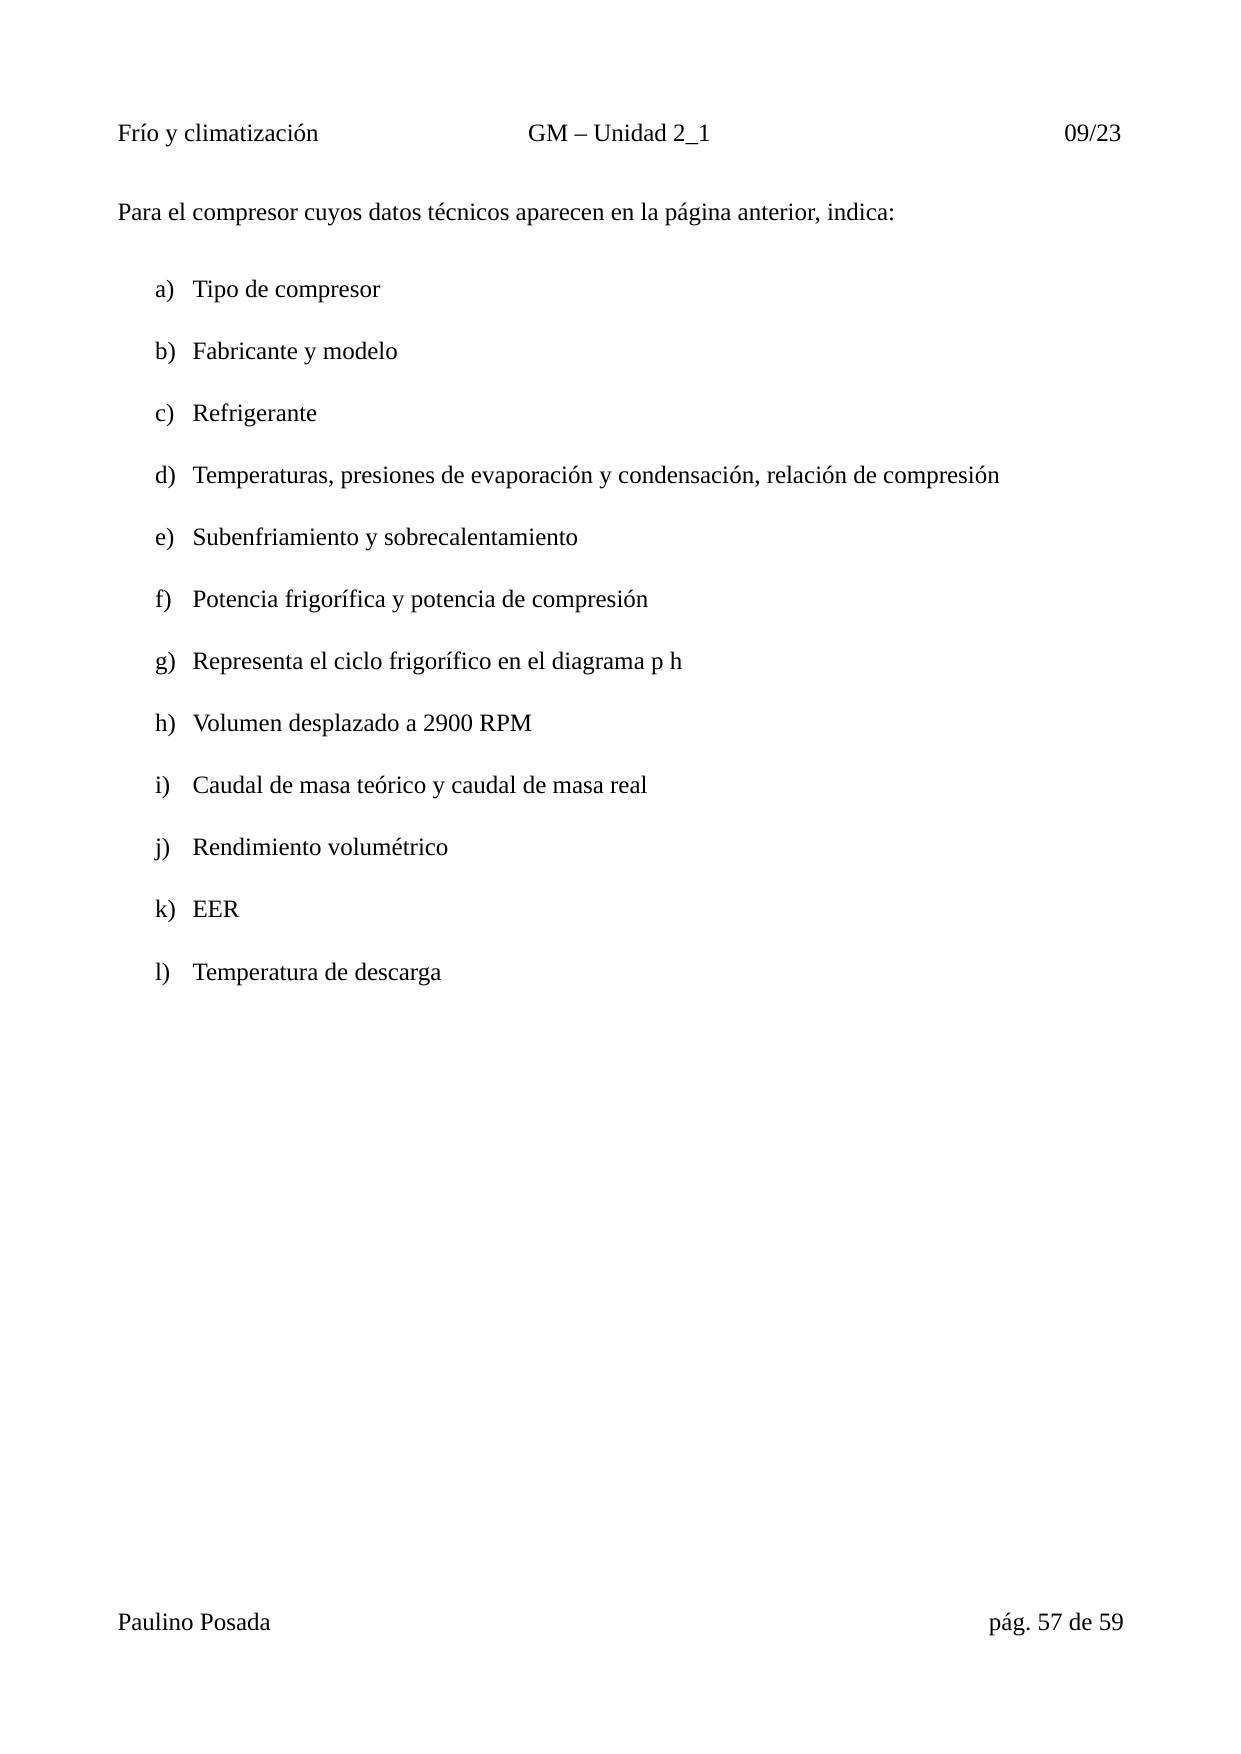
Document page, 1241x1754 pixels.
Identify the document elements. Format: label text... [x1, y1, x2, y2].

list Fabricante y modelo [155, 336, 1123, 364]
list Subenfriamiento y sobrecalentamiento [155, 522, 1123, 551]
text Para el compresor cuyos datos técnicos aparecen en la página anterior, indica: [117, 197, 1123, 226]
list Volumen desplazado a 2900 RPM [155, 708, 1123, 737]
list Rendimiento volumétrico [155, 832, 1123, 861]
list Caudal de masa teórico y caudal de masa real [155, 770, 1123, 799]
list Tipo de compresor [155, 274, 1123, 302]
list Temperaturas, presiones de evaporación y condensación, relación de compresión [155, 460, 1123, 489]
list Temperatura de descarga [155, 957, 1123, 985]
list Representa el ciclo frigorífico en el diagrama p h [155, 646, 1123, 675]
list Refrigerante [155, 398, 1123, 427]
list EER [155, 894, 1123, 923]
list Potencia frigorífica y potencia de compresión [155, 584, 1123, 613]
